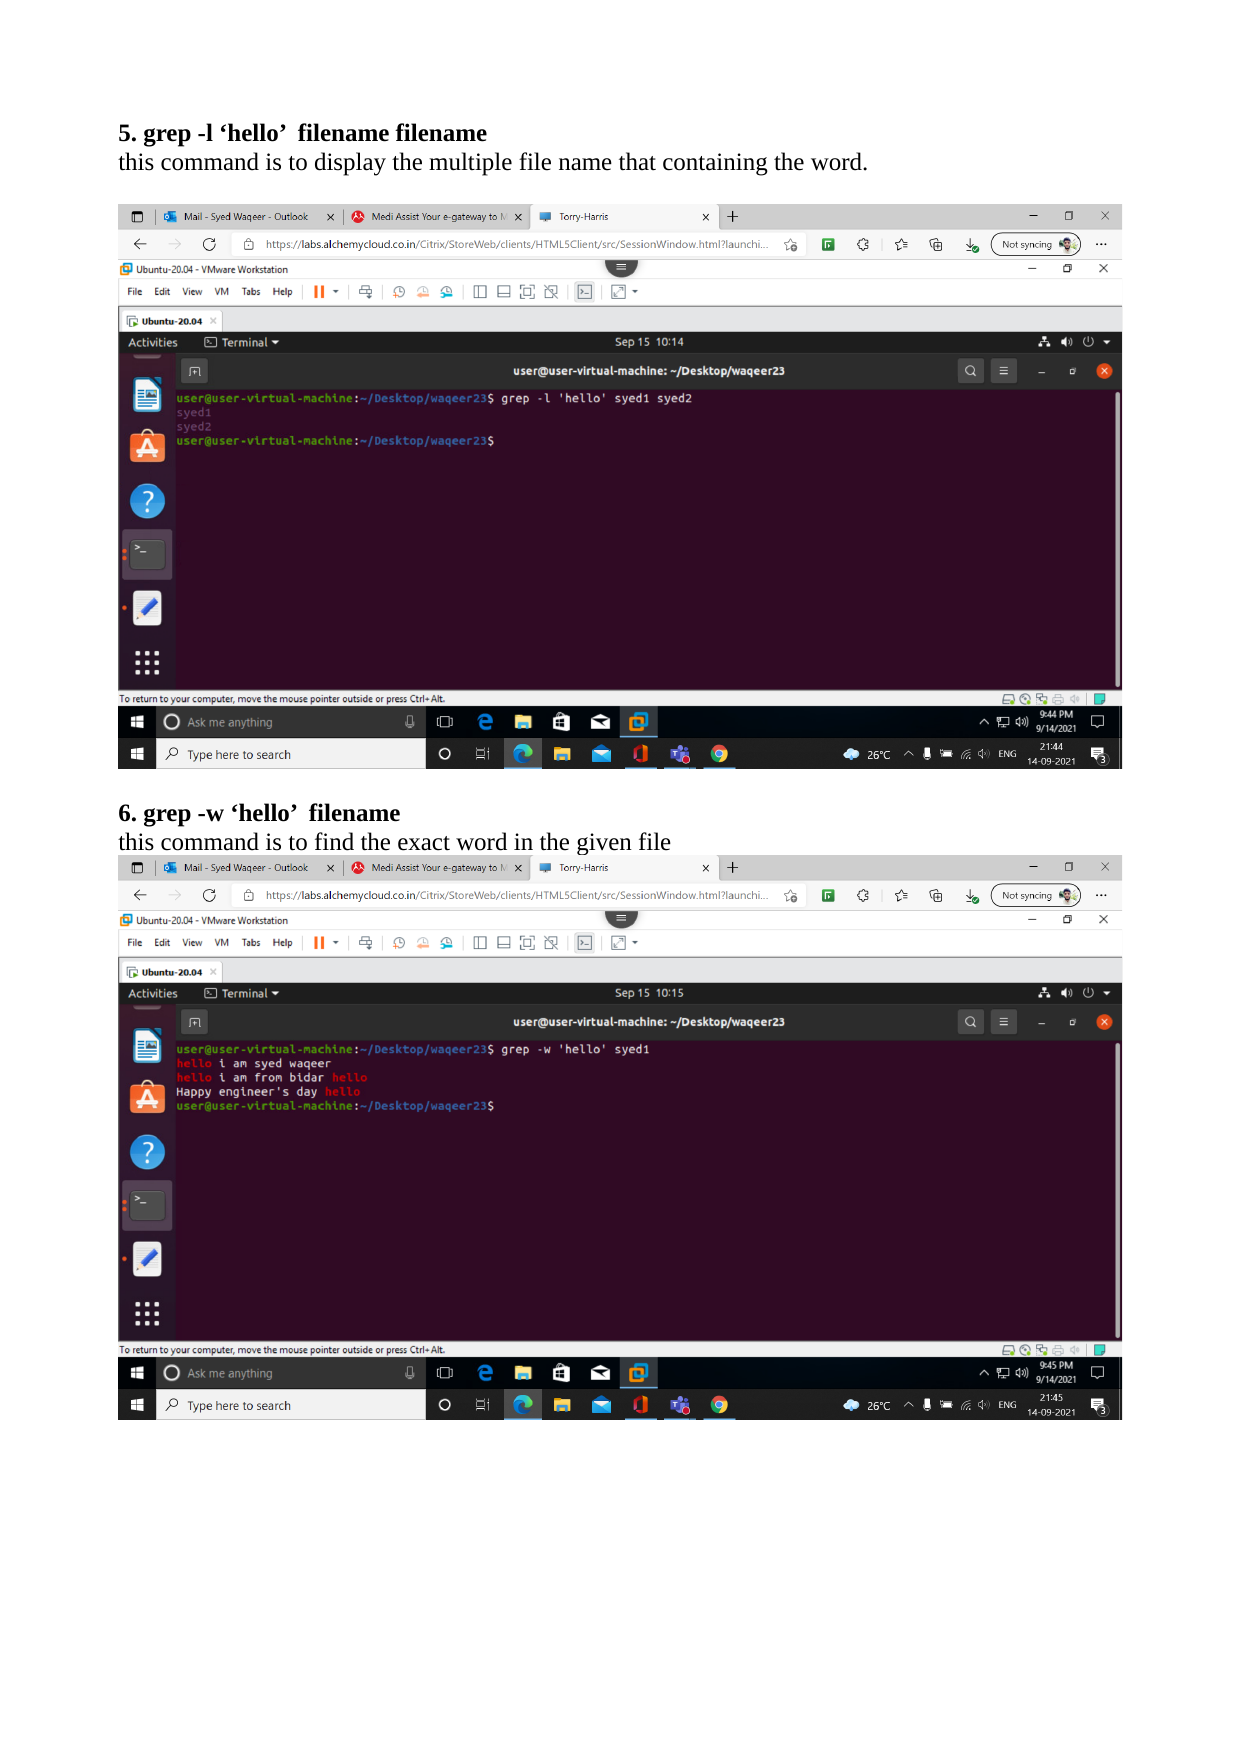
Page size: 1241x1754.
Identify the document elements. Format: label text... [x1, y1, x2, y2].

text this command is to find the exact word in the given file [118, 827, 1122, 855]
text 5. grep -l ‘hello’ filename filename [118, 118, 1122, 147]
text 6. grep -w ‘hello’ filename [118, 798, 1122, 827]
text this command is to display the multiple file name that containing the word. [118, 147, 1122, 176]
picture [118, 204, 1123, 769]
picture [118, 855, 1123, 1420]
